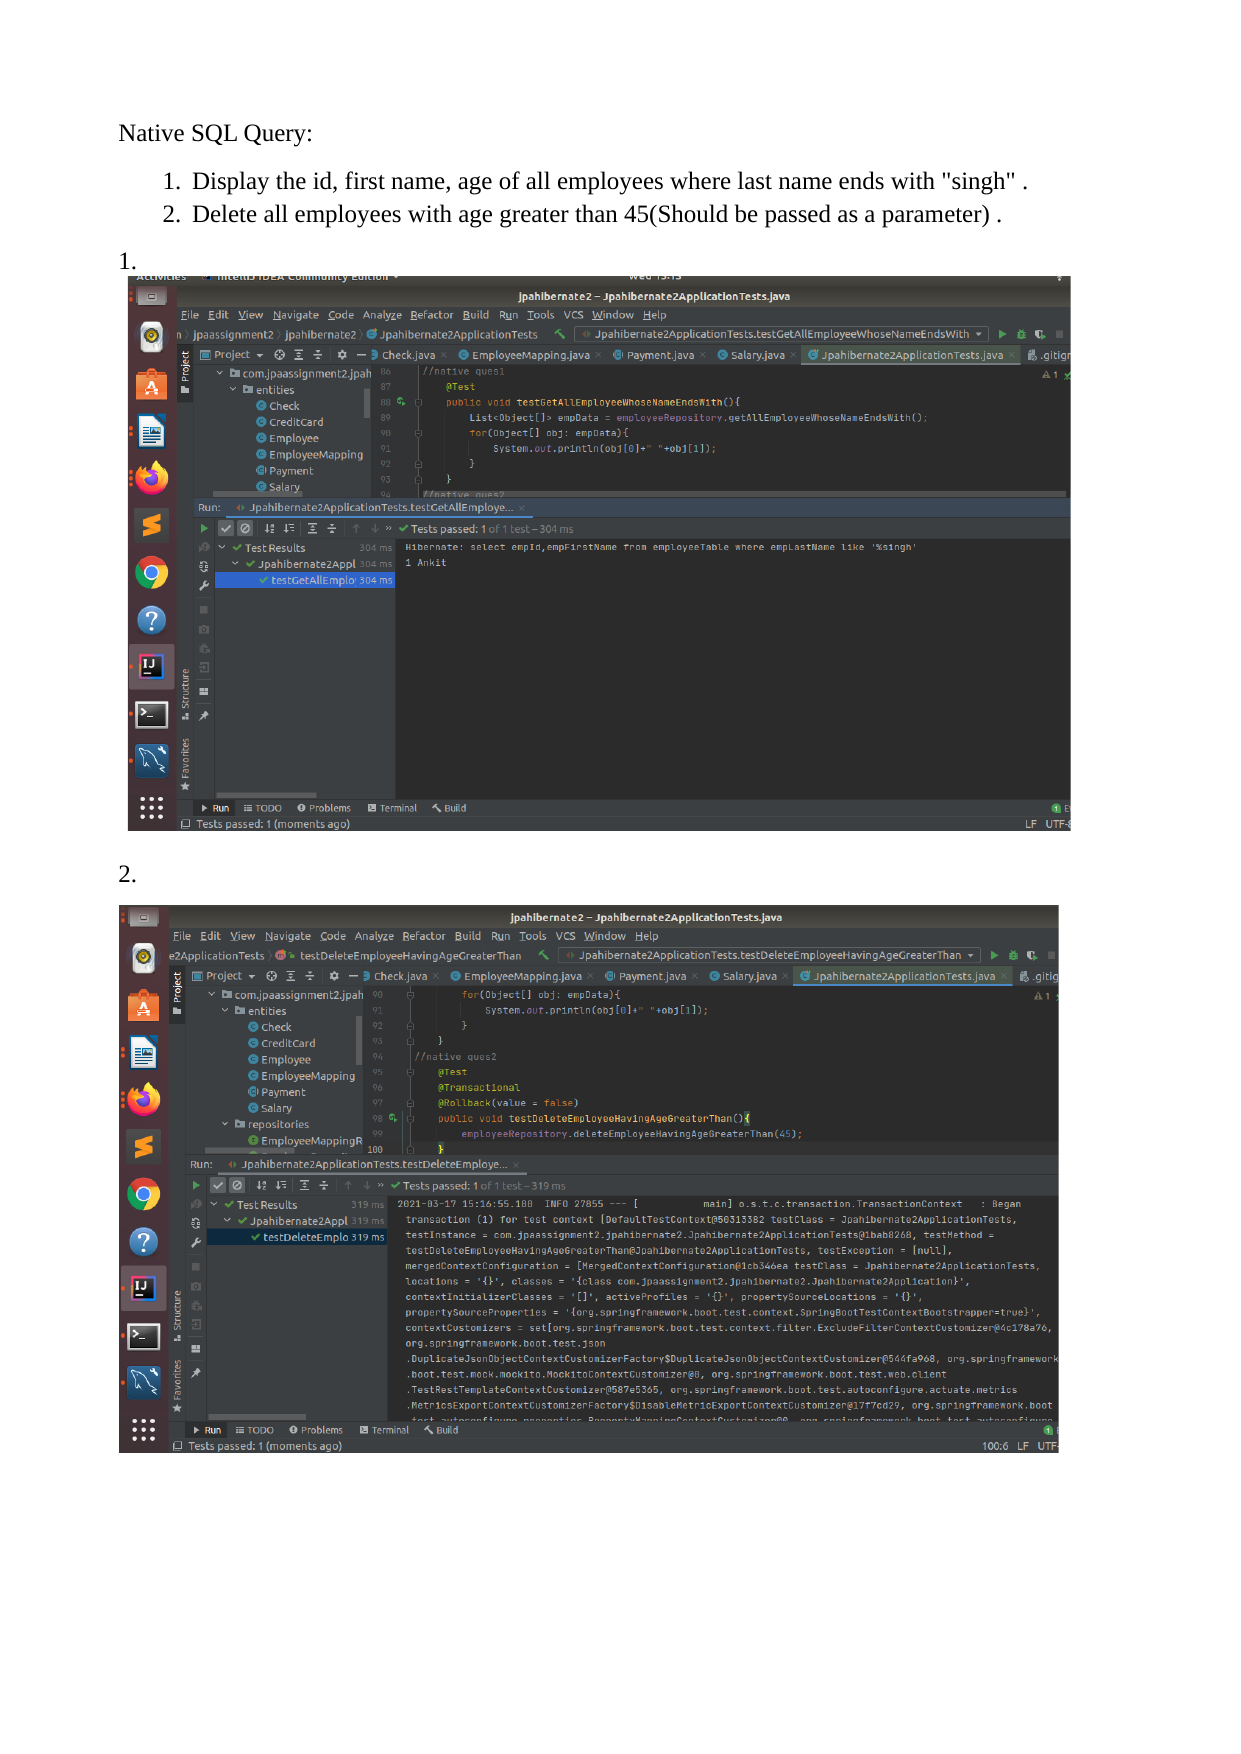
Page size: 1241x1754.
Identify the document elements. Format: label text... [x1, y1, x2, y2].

list Delete all employees with age greater than 45(Should be passed as a parameter) . [162, 199, 1122, 227]
text 2. [118, 859, 1122, 888]
picture [127, 276, 1071, 831]
text 1. [118, 246, 1122, 275]
text Native SQL Query: [118, 118, 1122, 147]
list Display the id, first name, age of all employees where last name ends with "singh" . [162, 166, 1122, 194]
picture [119, 905, 1059, 1453]
